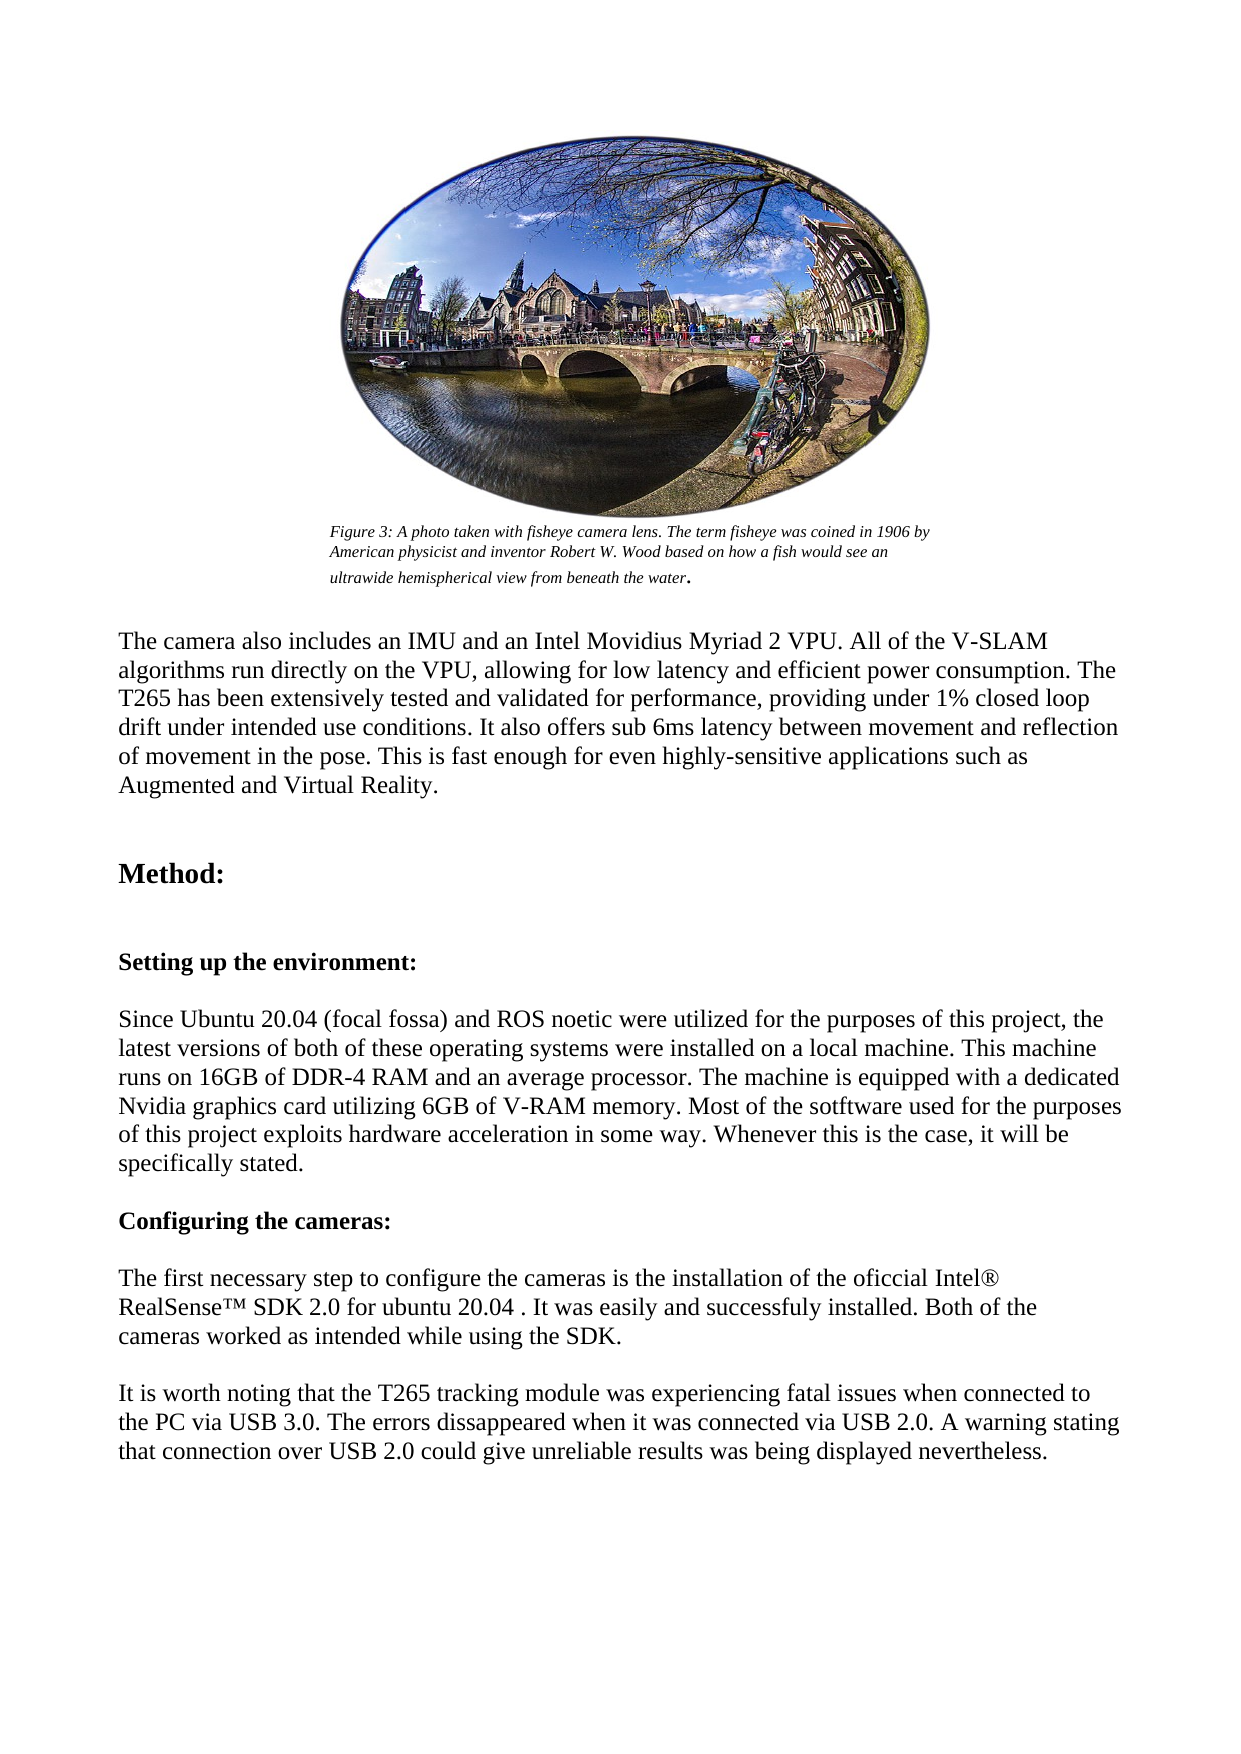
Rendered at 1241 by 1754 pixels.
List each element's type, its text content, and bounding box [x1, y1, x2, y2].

text The first necessary step to configure the cameras is the installation of the oficcial Intel® RealSense™ SDK 2.0 for ubuntu 20.04 . It was easily and successfuly installed. Both of the cameras worked as intended while using the SDK. [118, 1263, 1122, 1349]
text Method: [118, 856, 1122, 889]
text It is worth noting that the T265 tracking module was experiencing fatal issues when connected to the PC via USB 3.0. The errors dissappeared when it was connected via USB 2.0. A warning stating that connection over USB 2.0 could give unreliable results was being displayed nevertheless. [118, 1378, 1122, 1464]
text The camera also includes an IMU and an Intel Movidius Myriad 2 VPU. All of the V‑SLAM algorithms run directly on the VPU, allowing for low latency and efficient power consumption. The T265 has been extensively tested and validated for performance, providing under 1% closed loop drift under intended use conditions. It also offers sub 6ms latency between movement and reflection of movement in the pose. This is fast enough for even highly-sensitive applications such as Augmented and Virtual Reality. [118, 626, 1122, 798]
picture [329, 130, 942, 523]
text Figure 3: A photo taken with fisheye camera lens. The term fisheye was coined in 1906 by American physicist and inventor Robert W. Wood based on how a fish would see an ultrawide hemispherical view from beneath the water. [329, 523, 942, 589]
text Configuring the cameras: [118, 1206, 1122, 1234]
text Setting up the environment: [118, 947, 1122, 976]
text Since Ubuntu 20.04 (focal fossa) and ROS noetic were utilized for the purposes of this project, the latest versions of both of these operating systems were installed on a local machine. This machine runs on 16GB of DDR-4 RAM and an average processor. The machine is equipped with a dedicated Nvidia graphics card utilizing 6GB of V-RAM memory. Most of the sotftware used for the purposes of this project exploits hardware acceleration in some way. Whenever this is the case, it will be specifically stated. [118, 1004, 1122, 1177]
